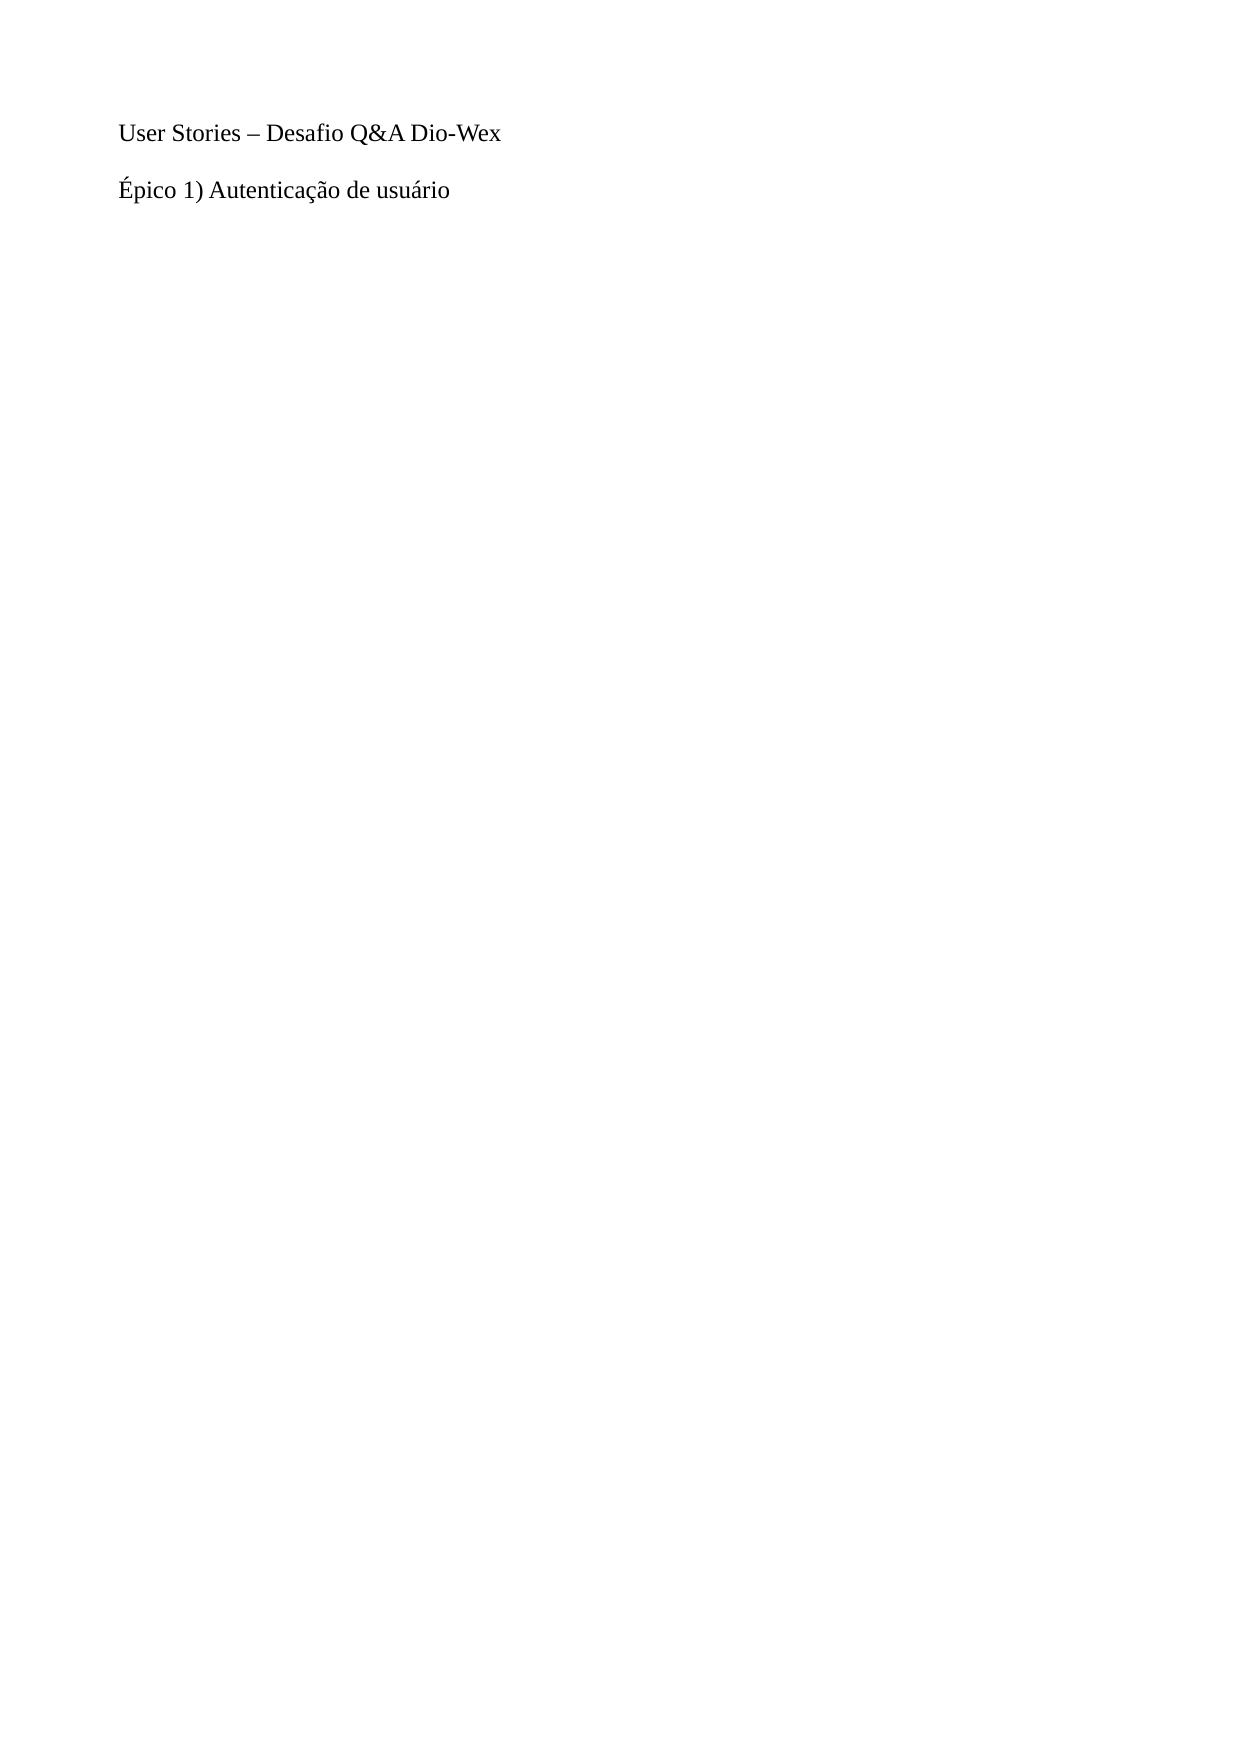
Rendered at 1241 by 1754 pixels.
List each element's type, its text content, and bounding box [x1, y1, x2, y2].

text User Stories – Desafio Q&A Dio-Wex [118, 118, 1122, 147]
text Épico 1) Autenticação de usuário [118, 176, 1122, 204]
